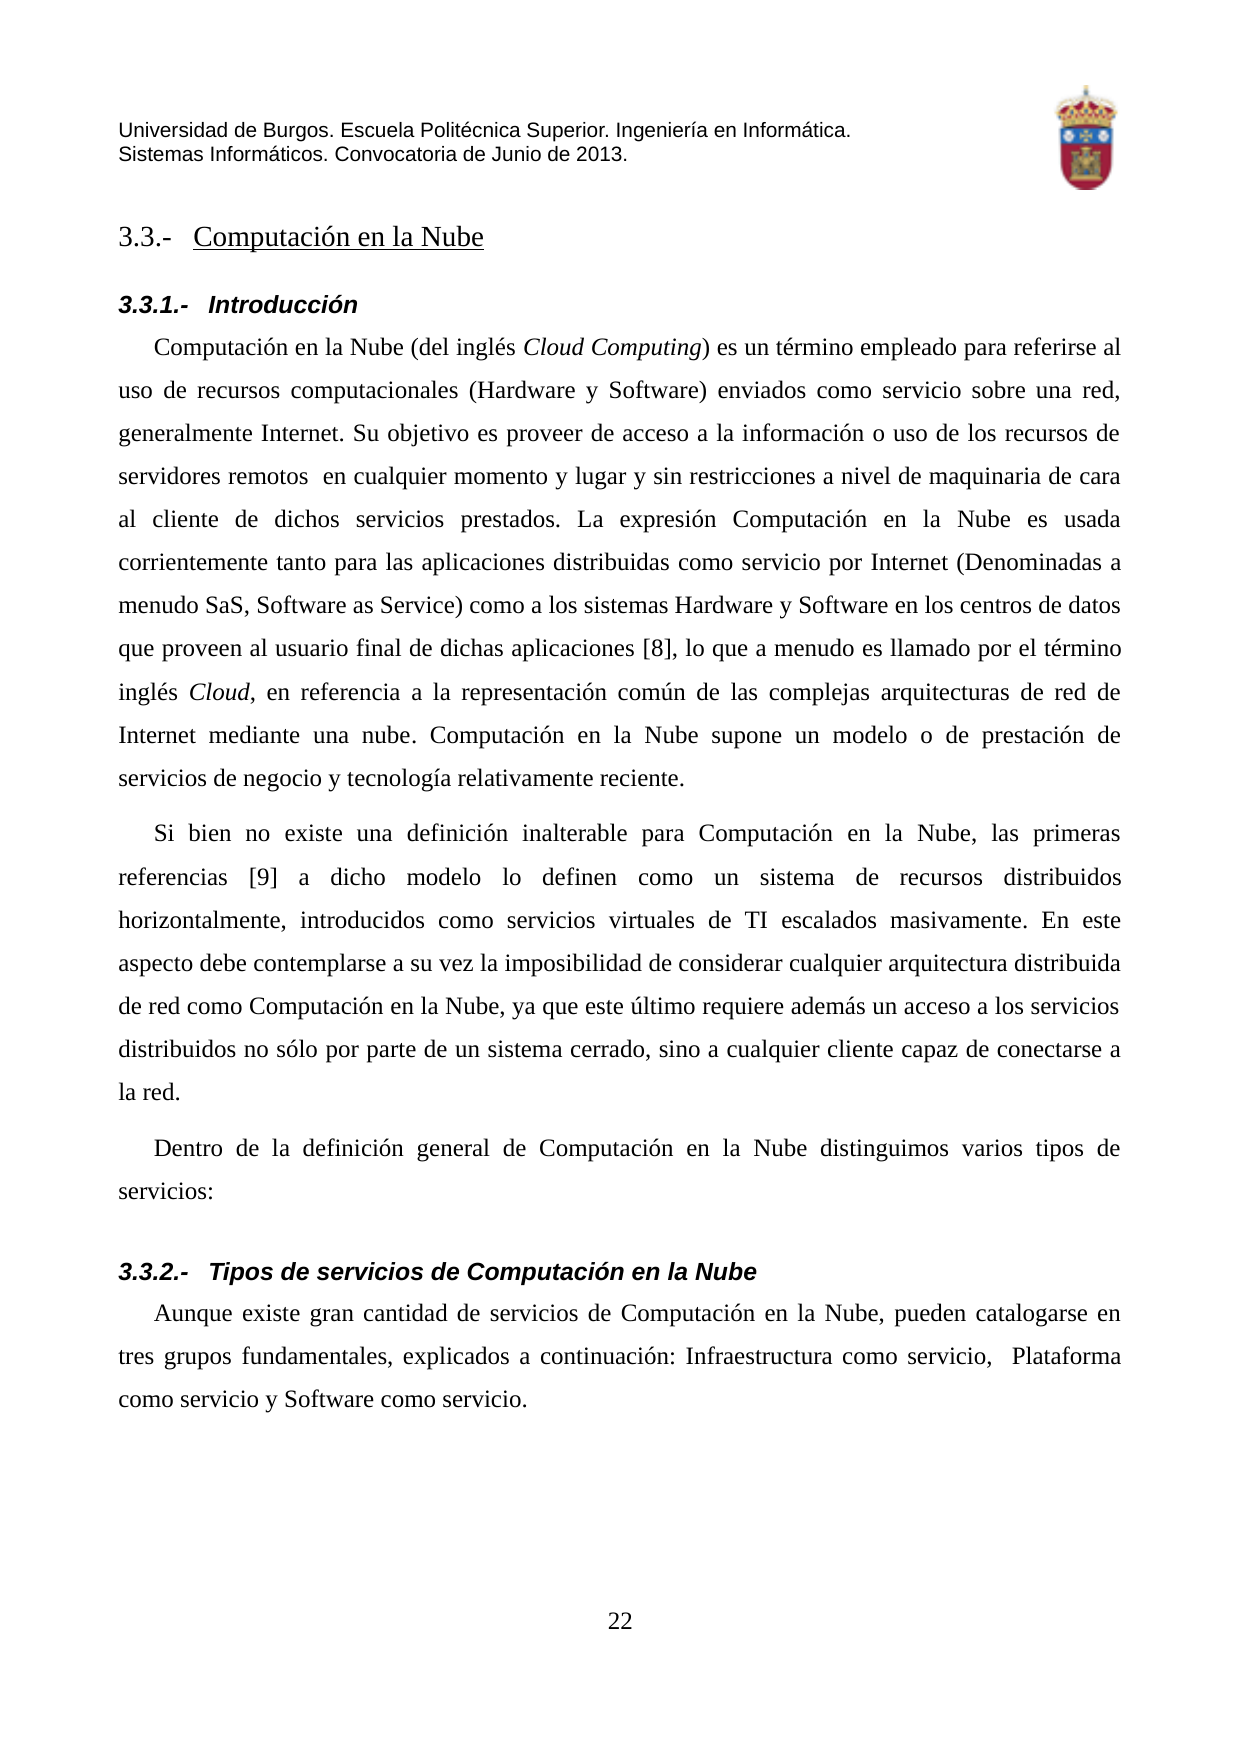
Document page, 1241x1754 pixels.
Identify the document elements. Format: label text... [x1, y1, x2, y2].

picture [1053, 85, 1120, 190]
subtitle Computación en la Nube [118, 219, 1122, 253]
subtitle Introducción [118, 291, 1122, 319]
text Si bien no existe una definición inalterable para Computación en la Nube, las primeras referencias [9] a dicho modelo lo definen como un sistema de recursos distribuidos horizontalmente, introducidos como servicios virtuales de TI escalados masivamente. En este aspecto debe contemplarse a su vez la imposibilidad de considerar cualquier arquitectura distribuida de red como Computación en la Nube, ya que este último requiere además un acceso a los servicios distribuidos no sólo por parte de un sistema cerrado, sino a cualquier cliente capaz de conectarse a la red. [118, 818, 1122, 1106]
subtitle Tipos de servicios de Computación en la Nube [118, 1257, 1122, 1285]
text Dentro de la definición general de Computación en la Nube distinguimos varios tipos de servicios: [118, 1133, 1122, 1205]
text Computación en la Nube (del inglés Cloud Computing) es un término empleado para referirse al uso de recursos computacionales (Hardware y Software) enviados como servicio sobre una red, generalmente Internet. Su objetivo es proveer de acceso a la información o uso de los recursos de servidores remotos en cualquier momento y lugar y sin restricciones a nivel de maquinaria de cara al cliente de dichos servicios prestados. La expresión Computación en la Nube es usada corrientemente tanto para las aplicaciones distribuidas como servicio por Internet (Denominadas a menudo SaS, Software as Service) como a los sistemas Hardware y Software en los centros de datos que proveen al usuario final de dichas aplicaciones [8], lo que a menudo es llamado por el término inglés Cloud, en referencia a la representación común de las complejas arquitecturas de red de Internet mediante una nube. Computación en la Nube supone un modelo o de prestación de servicios de negocio y tecnología relativamente reciente. [118, 332, 1122, 792]
text Aunque existe gran cantidad de servicios de Computación en la Nube, pueden catalogarse en tres grupos fundamentales, explicados a continuación: Infraestructura como servicio, Plataforma como servicio y Software como servicio. [118, 1298, 1122, 1413]
